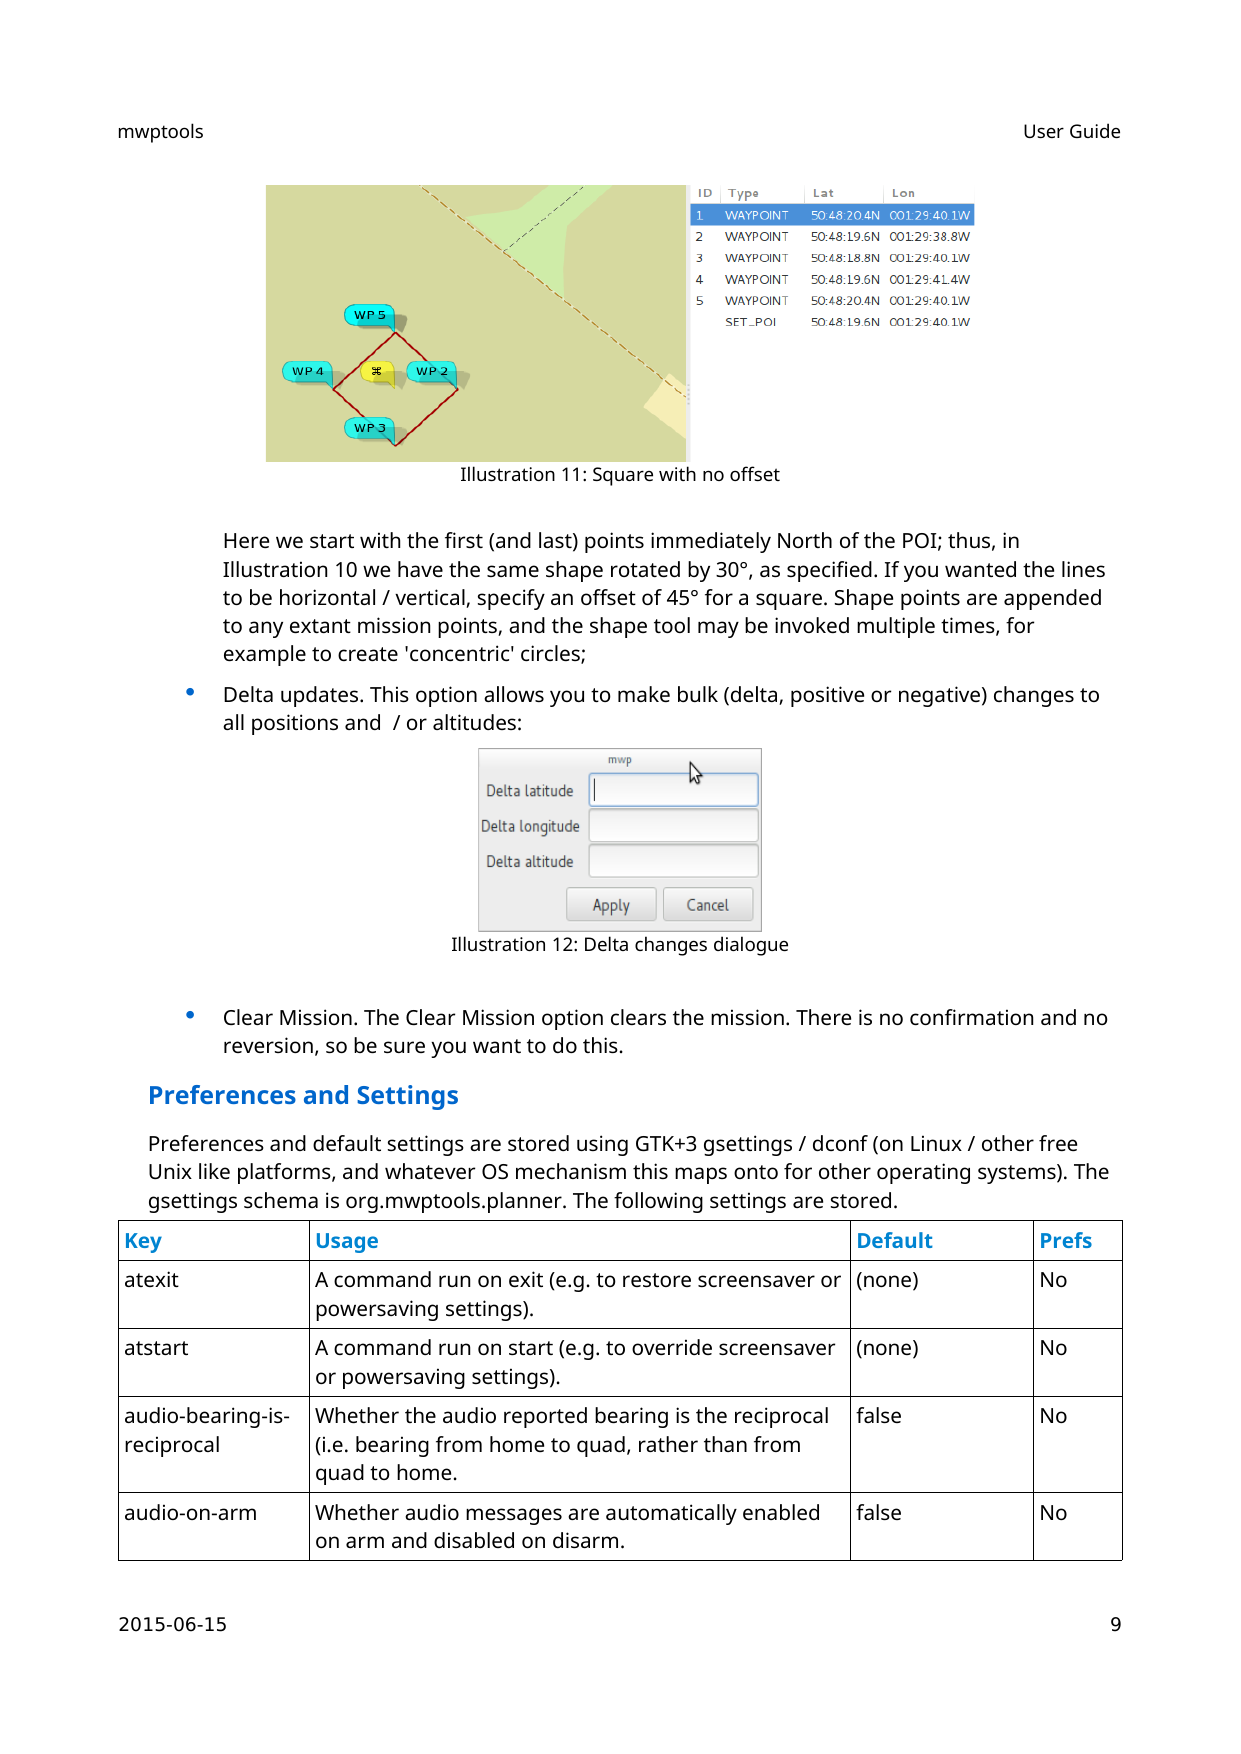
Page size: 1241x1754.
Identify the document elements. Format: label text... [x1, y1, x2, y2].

text Here we start with the first (and last) points immediately North of the POI; thus, in Illustration 10 we have the same shape rotated by 30°, as specified. If you wanted the lines to be horizontal / vertical, specify an offset of 45° for a square. Shape points are appended to any extant mission points, and the shape tool may be invoked multiple times, for example to create 'concentric' circles; [223, 527, 1122, 668]
table_cell A command run on start (e.g. to override screensaver or powersaving settings). [310, 1329, 850, 1396]
subtitle Preferences and Settings [148, 1078, 1122, 1112]
table_cell audio-bearing-is-reciprocal [119, 1397, 309, 1492]
list Clear Mission. The Clear Mission option clears the mission. There is no confirmation and no reversion, so be sure you want to do this. [185, 1003, 1122, 1060]
table_cell No [1034, 1329, 1122, 1396]
table_header Prefs [1034, 1221, 1122, 1260]
table_cell audio-on-arm [119, 1493, 309, 1560]
table_cell atstart [119, 1329, 309, 1396]
table_cell A command run on exit (e.g. to restore screensaver or powersaving settings). [310, 1261, 850, 1328]
table_cell (none) [851, 1329, 1033, 1396]
table_header Default [851, 1221, 1033, 1260]
table_cell Whether audio messages are automatically enabled on arm and disabled on disarm. [310, 1493, 850, 1560]
text Preferences and default settings are stored using GTK+3 gsettings / dconf (on Linux / other free Unix like platforms, and whatever OS mechanism this maps onto for other operating systems). The gsettings schema is org.mwptools.planner. The following settings are stored. [148, 1129, 1122, 1214]
text Illustration 12: Delta changes dialogue [411, 748, 829, 957]
table_cell No [1034, 1493, 1122, 1560]
picture [478, 748, 762, 932]
table_header Key [119, 1221, 309, 1260]
picture [265, 185, 975, 462]
table_cell Whether the audio reported bearing is the reciprocal (i.e. bearing from home to quad, rather than from quad to home. [310, 1397, 850, 1492]
table_cell false [851, 1397, 1033, 1492]
text Illustration 11: Square with no offset [266, 462, 974, 487]
table_cell (none) [851, 1261, 1033, 1328]
table_cell atexit [119, 1261, 309, 1328]
table_cell No [1034, 1261, 1122, 1328]
table_header Usage [310, 1221, 850, 1260]
list Delta updates. This option allows you to make bulk (delta, positive or negative) changes to all positions and / or altitudes: [185, 680, 1122, 736]
table_cell No [1034, 1397, 1122, 1492]
table_cell false [851, 1493, 1033, 1560]
